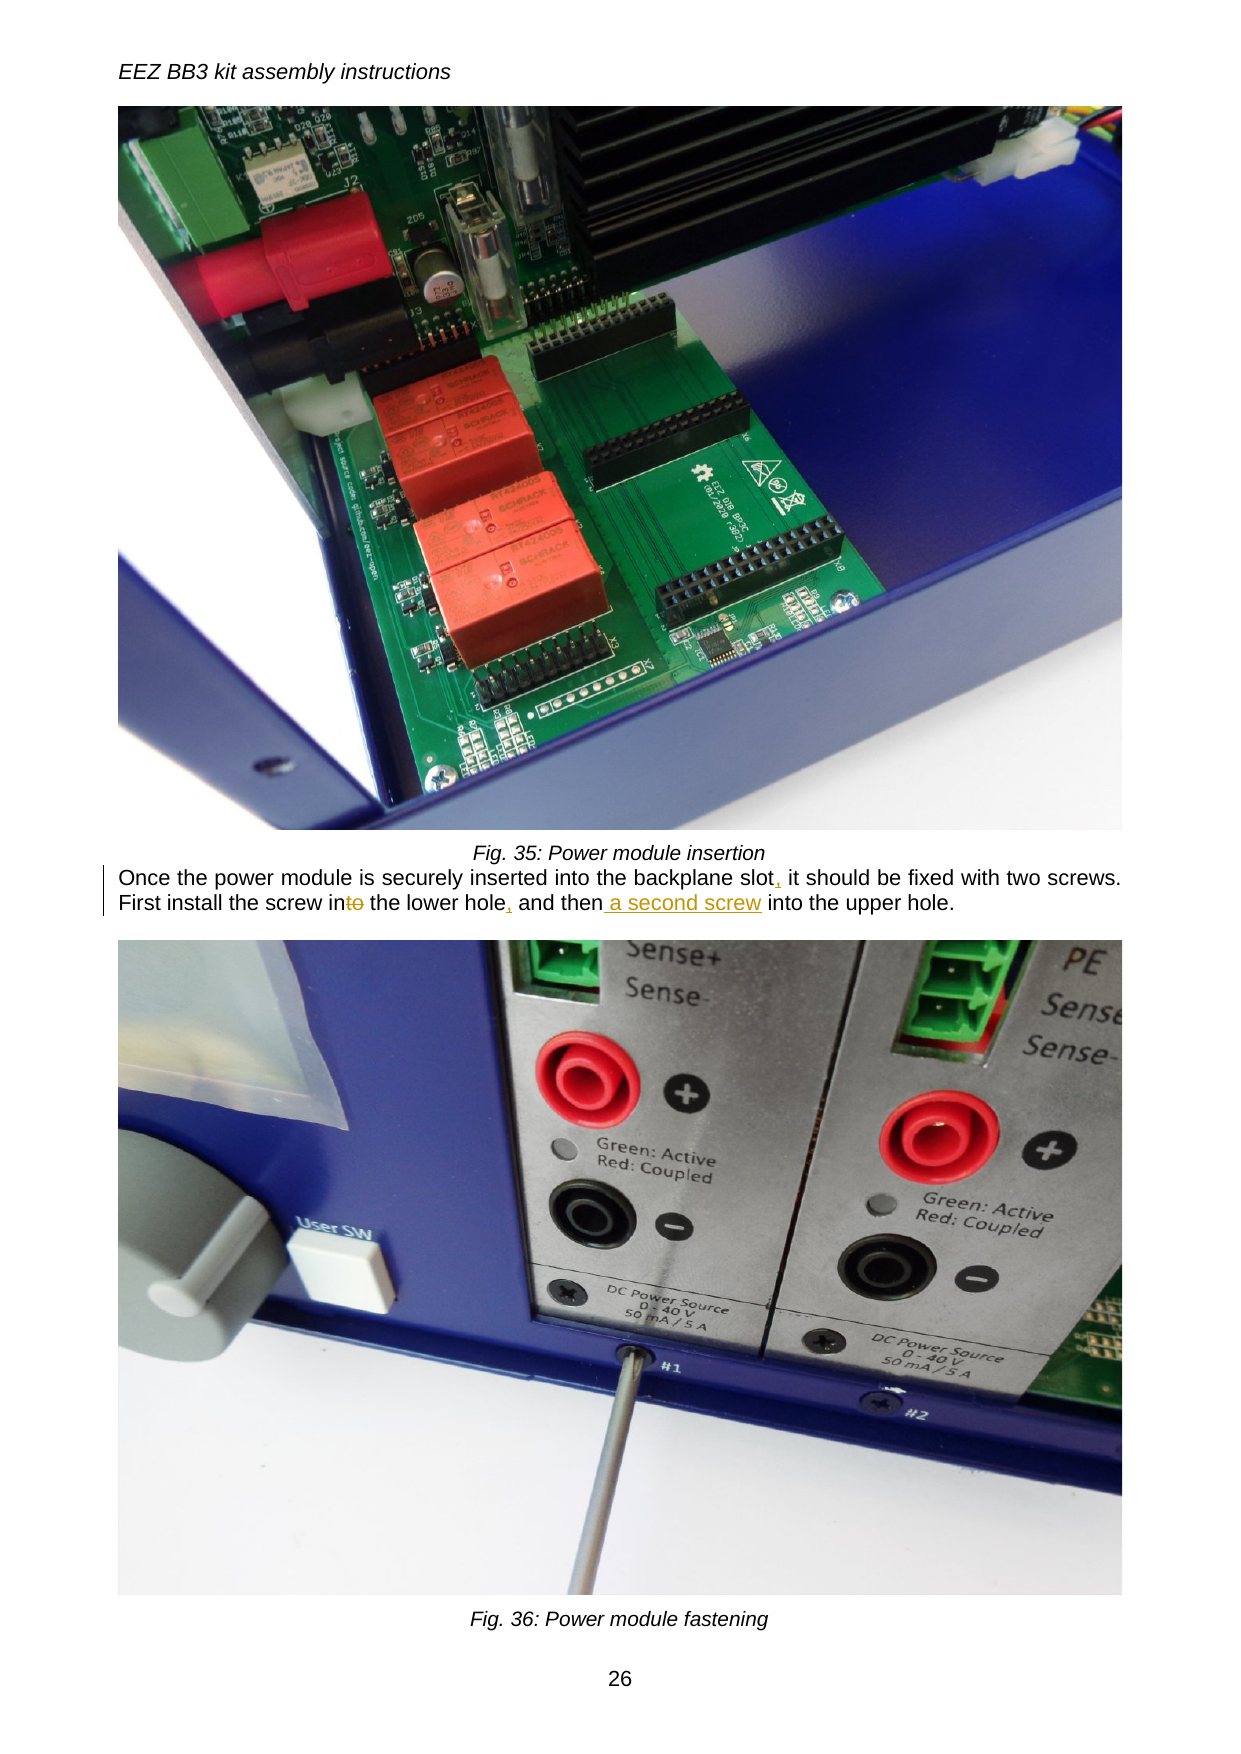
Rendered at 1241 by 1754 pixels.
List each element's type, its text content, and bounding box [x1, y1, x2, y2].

text Fig. 35: Power module insertion [118, 830, 1122, 865]
picture [118, 940, 1123, 1595]
picture [118, 106, 1123, 830]
text Once the power module is securely inserted into the backplane slot, it should be fixed with two screws. First install the screw in the lower hole, and then a second screw into the upper hole. [118, 865, 1122, 916]
text Fig. 36: Power module fastening [118, 1595, 1122, 1631]
